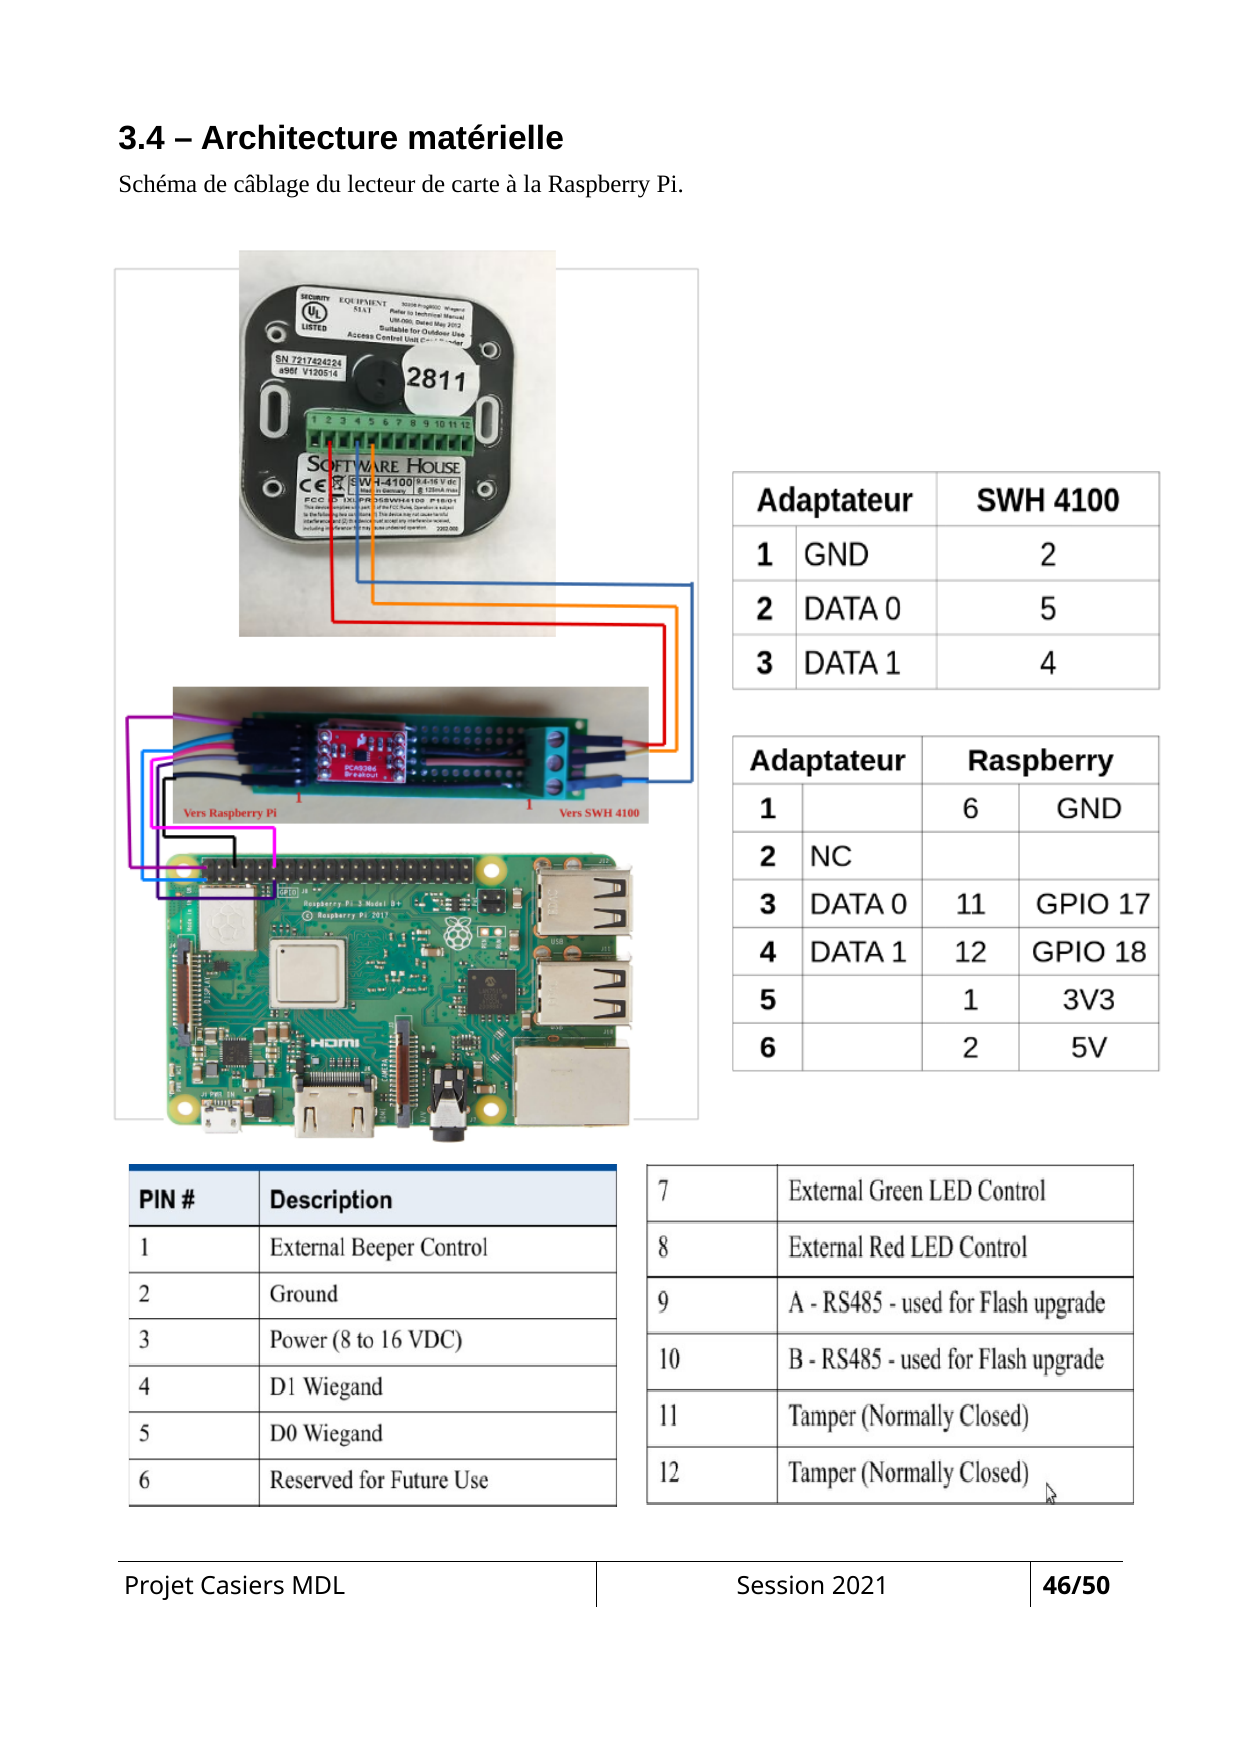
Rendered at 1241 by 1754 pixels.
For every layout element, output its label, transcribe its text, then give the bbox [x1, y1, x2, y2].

picture [732, 735, 1163, 1074]
picture [646, 1164, 1135, 1505]
text Schéma de câblage du lecteur de carte à la Raspberry Pi. [118, 169, 1122, 198]
picture [128, 1164, 618, 1507]
picture [101, 248, 708, 1144]
picture [732, 471, 1161, 693]
subtitle 3.4 – Architecture matérielle [118, 118, 1122, 157]
